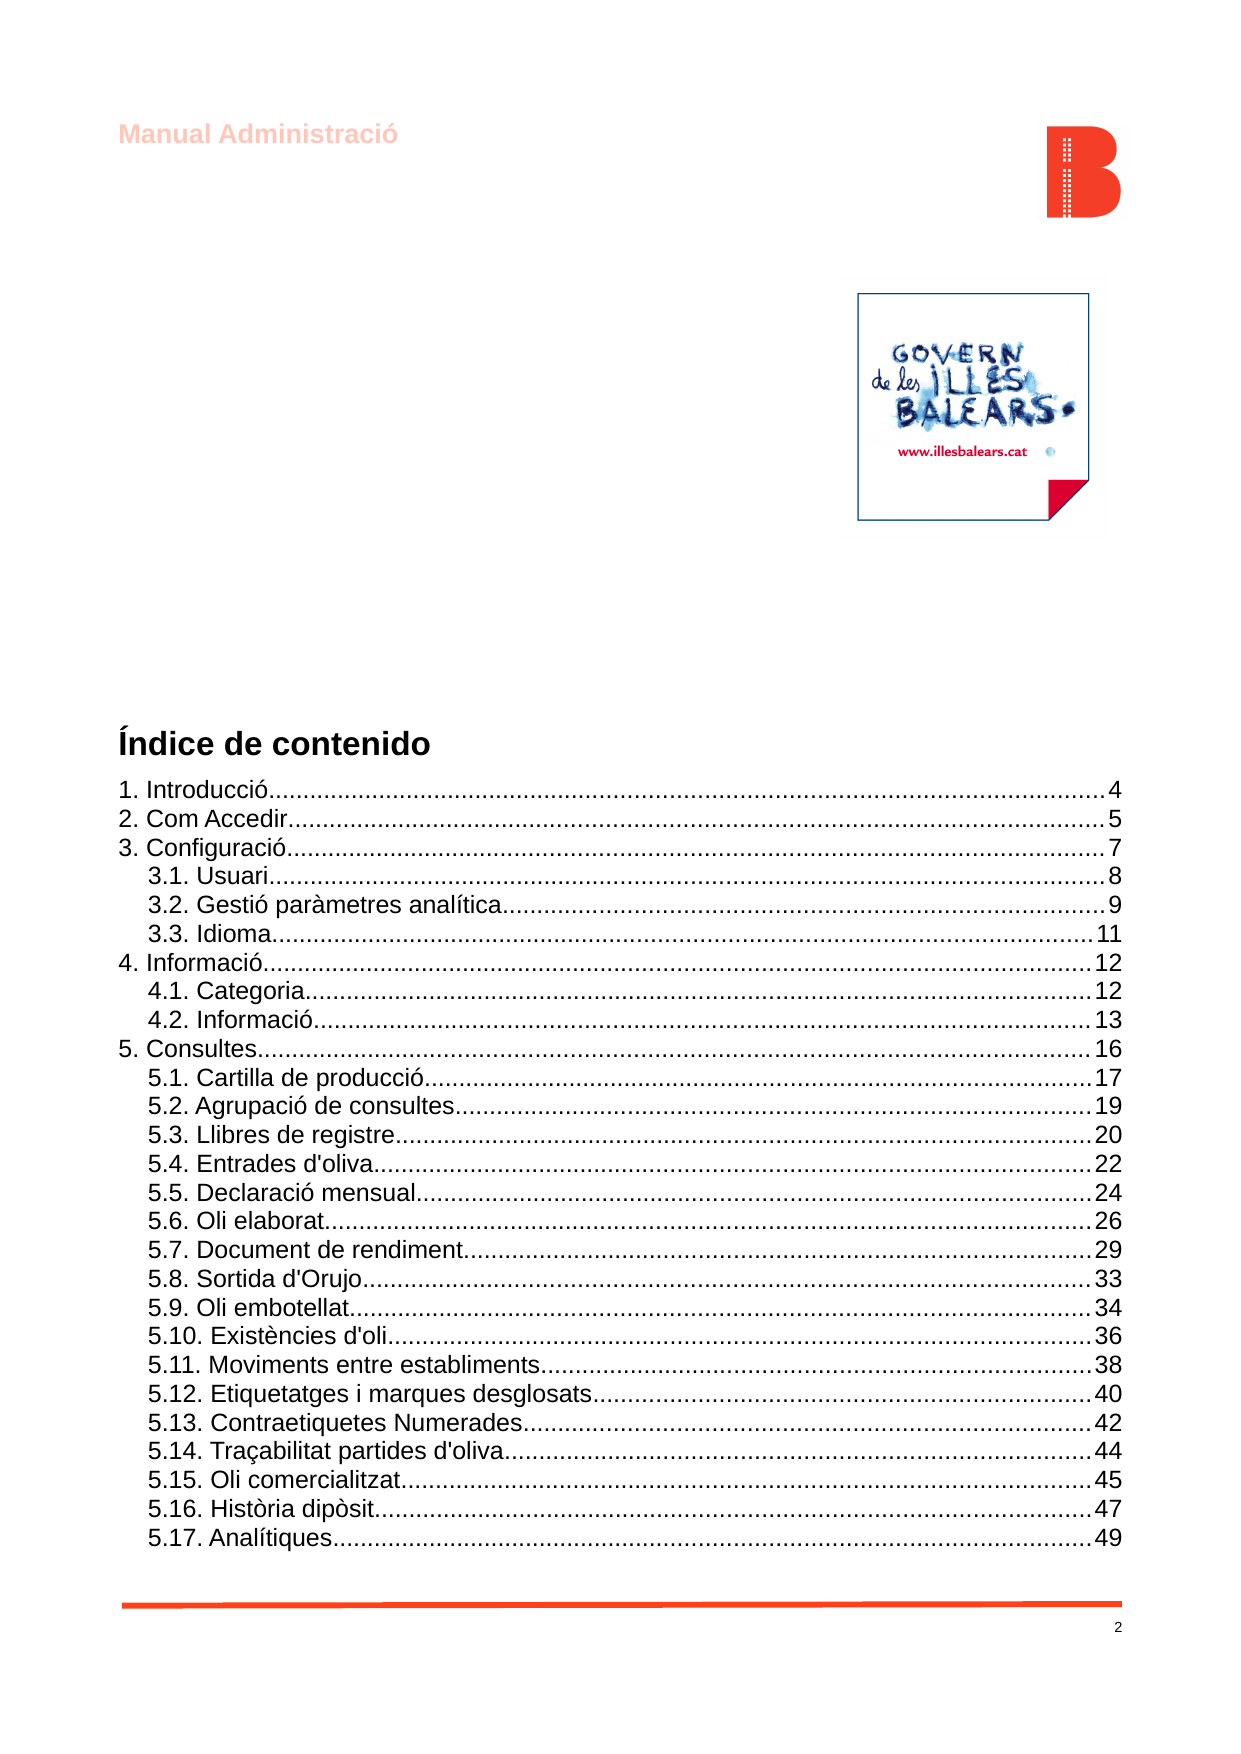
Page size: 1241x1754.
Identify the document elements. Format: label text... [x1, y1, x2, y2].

text 5.4. Entrades d'oliva 22 [148, 1149, 1122, 1177]
text 3. Configuració 7 [118, 832, 1122, 861]
text 3.1. Usuari 8 [148, 861, 1122, 890]
table_header [1107, 274, 1122, 539]
text 1. Introducció 4 [118, 775, 1122, 804]
text 5.3. Llibres de registre 20 [148, 1120, 1122, 1149]
picture [1036, 124, 1130, 221]
text 5.10. Existències d'oli 36 [148, 1321, 1122, 1350]
text 3.3. Idioma 11 [148, 919, 1122, 947]
text 5.1. Cartilla de producció 17 [148, 1062, 1122, 1091]
picture [840, 273, 1107, 540]
text 5.13. Contraetiquetes Numerades 42 [148, 1407, 1122, 1436]
table_header [788, 274, 840, 539]
text 5. Consultes 16 [118, 1034, 1122, 1062]
text 4.1. Categoria 12 [148, 976, 1122, 1005]
text 5.9. Oli embotellat 34 [148, 1292, 1122, 1321]
text 5.16. Història dipòsit 47 [148, 1494, 1122, 1522]
text 5.15. Oli comercialitzat 45 [148, 1465, 1122, 1494]
text 4. Informació 12 [118, 947, 1122, 976]
table_header [788, 540, 1122, 584]
text 5.7. Document de rendiment 29 [148, 1235, 1122, 1264]
text 5.8. Sortida d'Orujo 33 [148, 1264, 1122, 1292]
table_header [788, 268, 1122, 273]
text 2. Com Accedir 5 [118, 804, 1122, 832]
text 5.2. Agrupació de consultes 19 [148, 1091, 1122, 1120]
subtitle Índice de contenido [118, 724, 1122, 762]
text 5.6. Oli elaborat 26 [148, 1206, 1122, 1235]
text 4.2. Informació 13 [148, 1005, 1122, 1034]
text 5.14. Traçabilitat partides d'oliva 44 [148, 1436, 1122, 1465]
table_header [453, 268, 787, 584]
text 3.2. Gestió paràmetres analítica 9 [148, 890, 1122, 919]
text 5.11. Moviments entre establiments 38 [148, 1350, 1122, 1379]
text 5.12. Etiquetatges i marques desglosats 40 [148, 1379, 1122, 1407]
text 5.5. Declaració mensual 24 [148, 1177, 1122, 1206]
table_header [118, 268, 453, 584]
text 5.17. Analítiques 49 [148, 1522, 1122, 1551]
